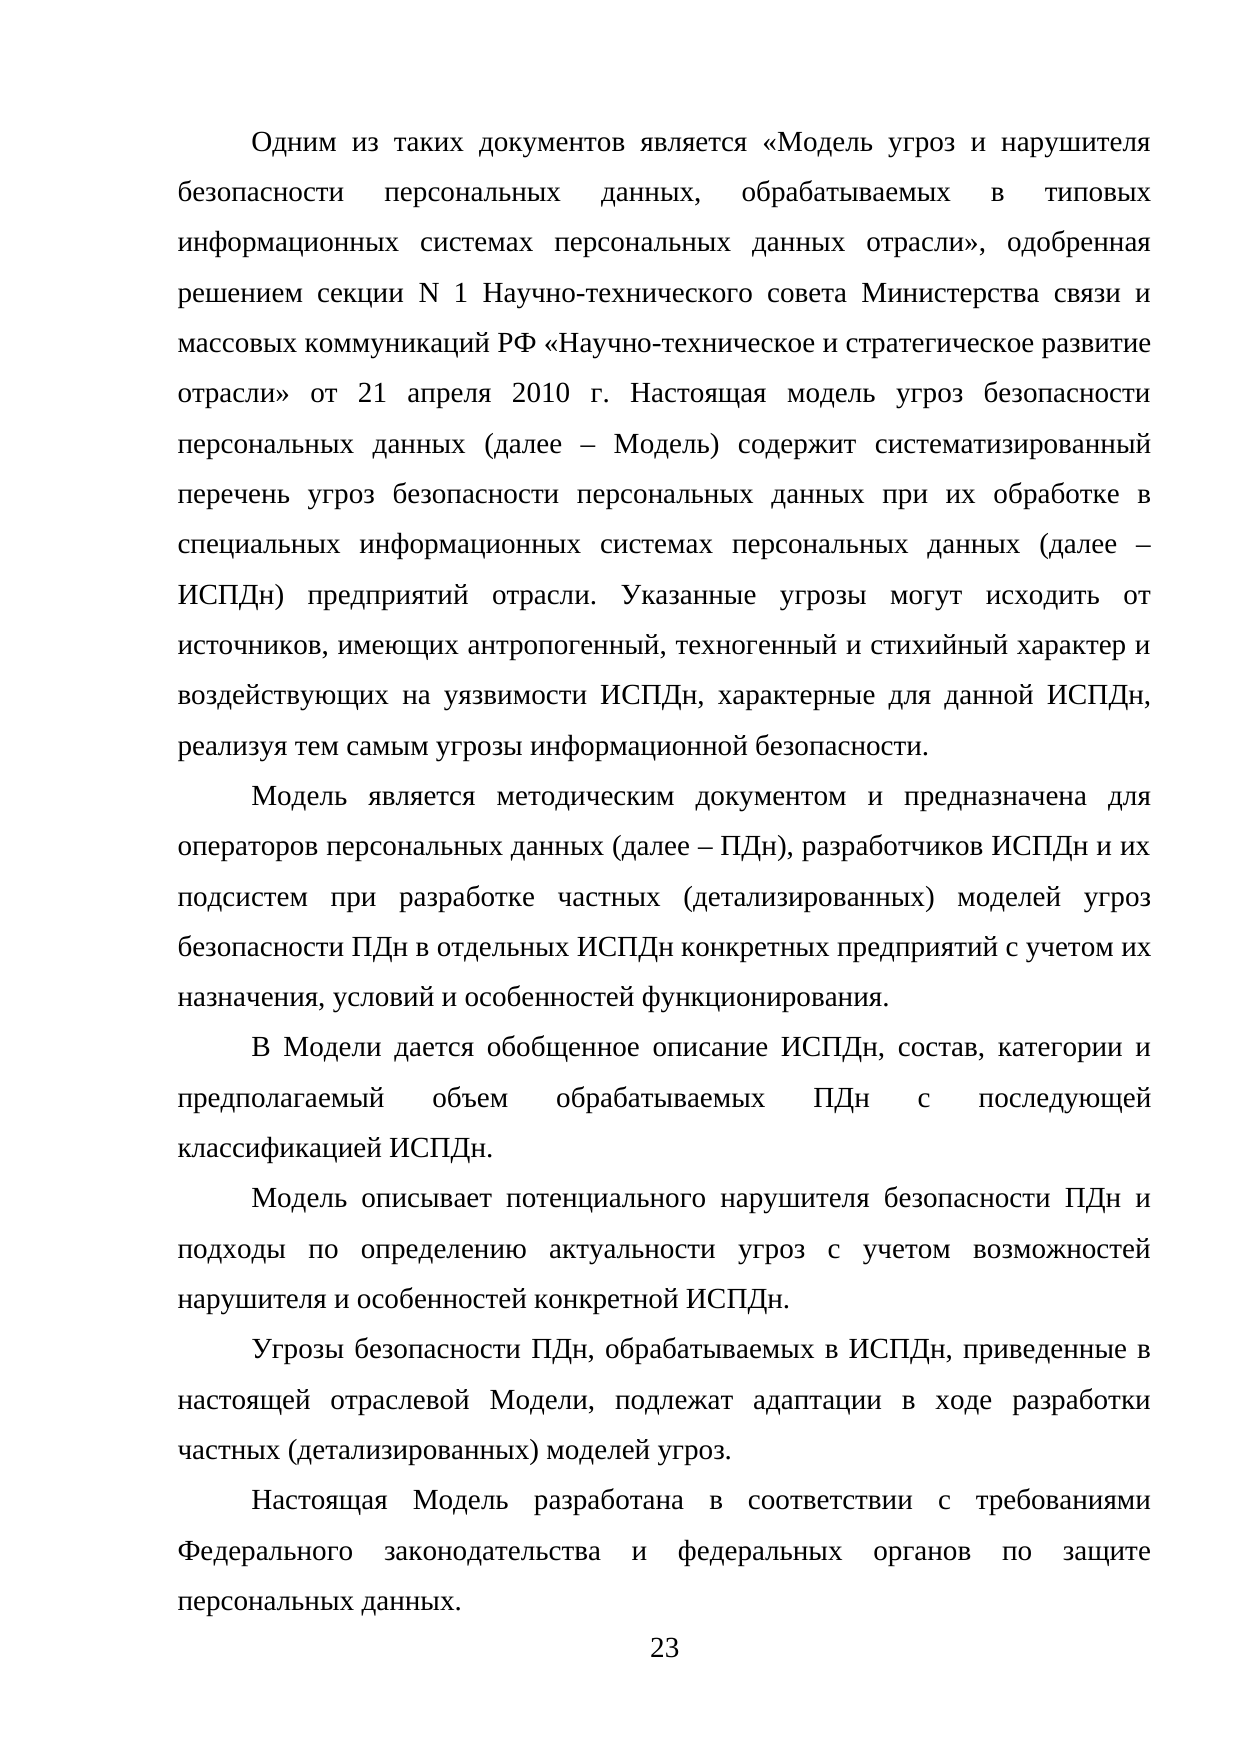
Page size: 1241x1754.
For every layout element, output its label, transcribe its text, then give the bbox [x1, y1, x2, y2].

text Настоящая Модель разработана в соответствии с требованиями Федерального законодательства и федеральных органов по защите персональных данных. [177, 1482, 1152, 1617]
text Модель описывает потенциального нарушителя безопасности ПДн и подходы по определению актуальности угроз с учетом возможностей нарушителя и особенностей конкретной ИСПДн. [177, 1181, 1152, 1315]
text Угрозы безопасности ПДн, обрабатываемых в ИСПДн, приведенные в настоящей отраслевой Модели, подлежат адаптации в ходе разработки частных (детализированных) моделей угроз. [177, 1331, 1152, 1466]
text В Модели дается обобщенное описание ИСПДн, состав, категории и предполагаемый объем обрабатываемых ПДн с последующей классификацией ИСПДн. [177, 1029, 1152, 1164]
text Модель является методическим документом и предназначена для операторов персональных данных (далее – ПДн), разработчиков ИСПДн и их подсистем при разработке частных (детализированных) моделей угроз безопасности ПДн в отдельных ИСПДн конкретных предприятий с учетом их назначения, условий и особенностей функционирования. [177, 778, 1152, 1013]
text Одним из таких документов является «Модель угроз и нарушителя безопасности персональных данных, обрабатываемых в типовых информационных системах персональных данных отрасли», одобренная решением секции N 1 Научно-технического совета Министерства связи и массовых коммуникаций РФ «Научно-техническое и стратегическое развитие отрасли» от 21 апреля 2010 г. Настоящая модель угроз безопасности персональных данных (далее – Модель) содержит систематизированный перечень угроз безопасности персональных данных при их обработке в специальных информационных системах персональных данных (далее – ИСПДн) предприятий отрасли. Указанные угрозы могут исходить от источников, имеющих антропогенный, техногенный и стихийный характер и воздействующих на уязвимости ИСПДн, характерные для данной ИСПДн, реализуя тем самым угрозы информационной безопасности. [177, 124, 1152, 761]
